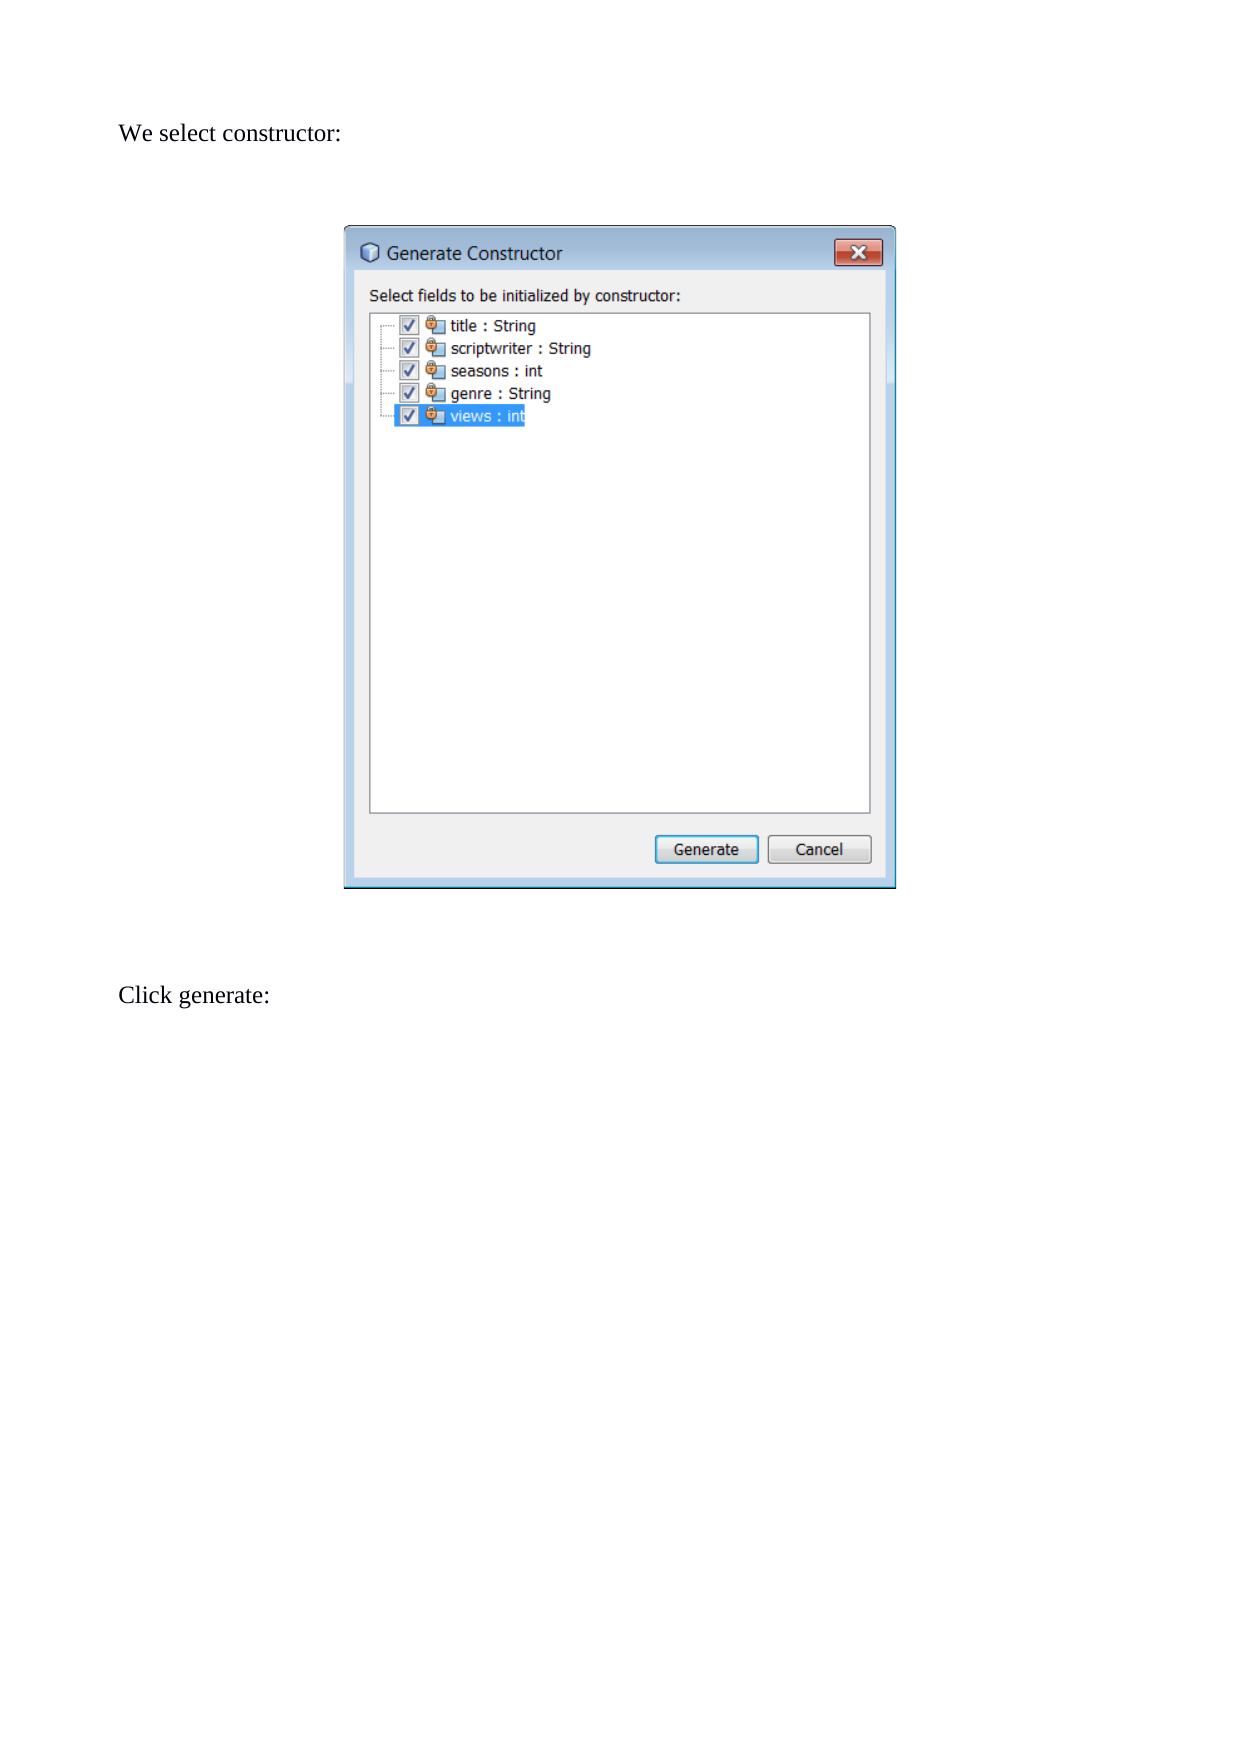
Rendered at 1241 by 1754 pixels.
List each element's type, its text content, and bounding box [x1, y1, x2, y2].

text We select constructor: [118, 118, 1122, 147]
text Click generate: [118, 980, 1122, 1008]
picture [343, 225, 897, 889]
